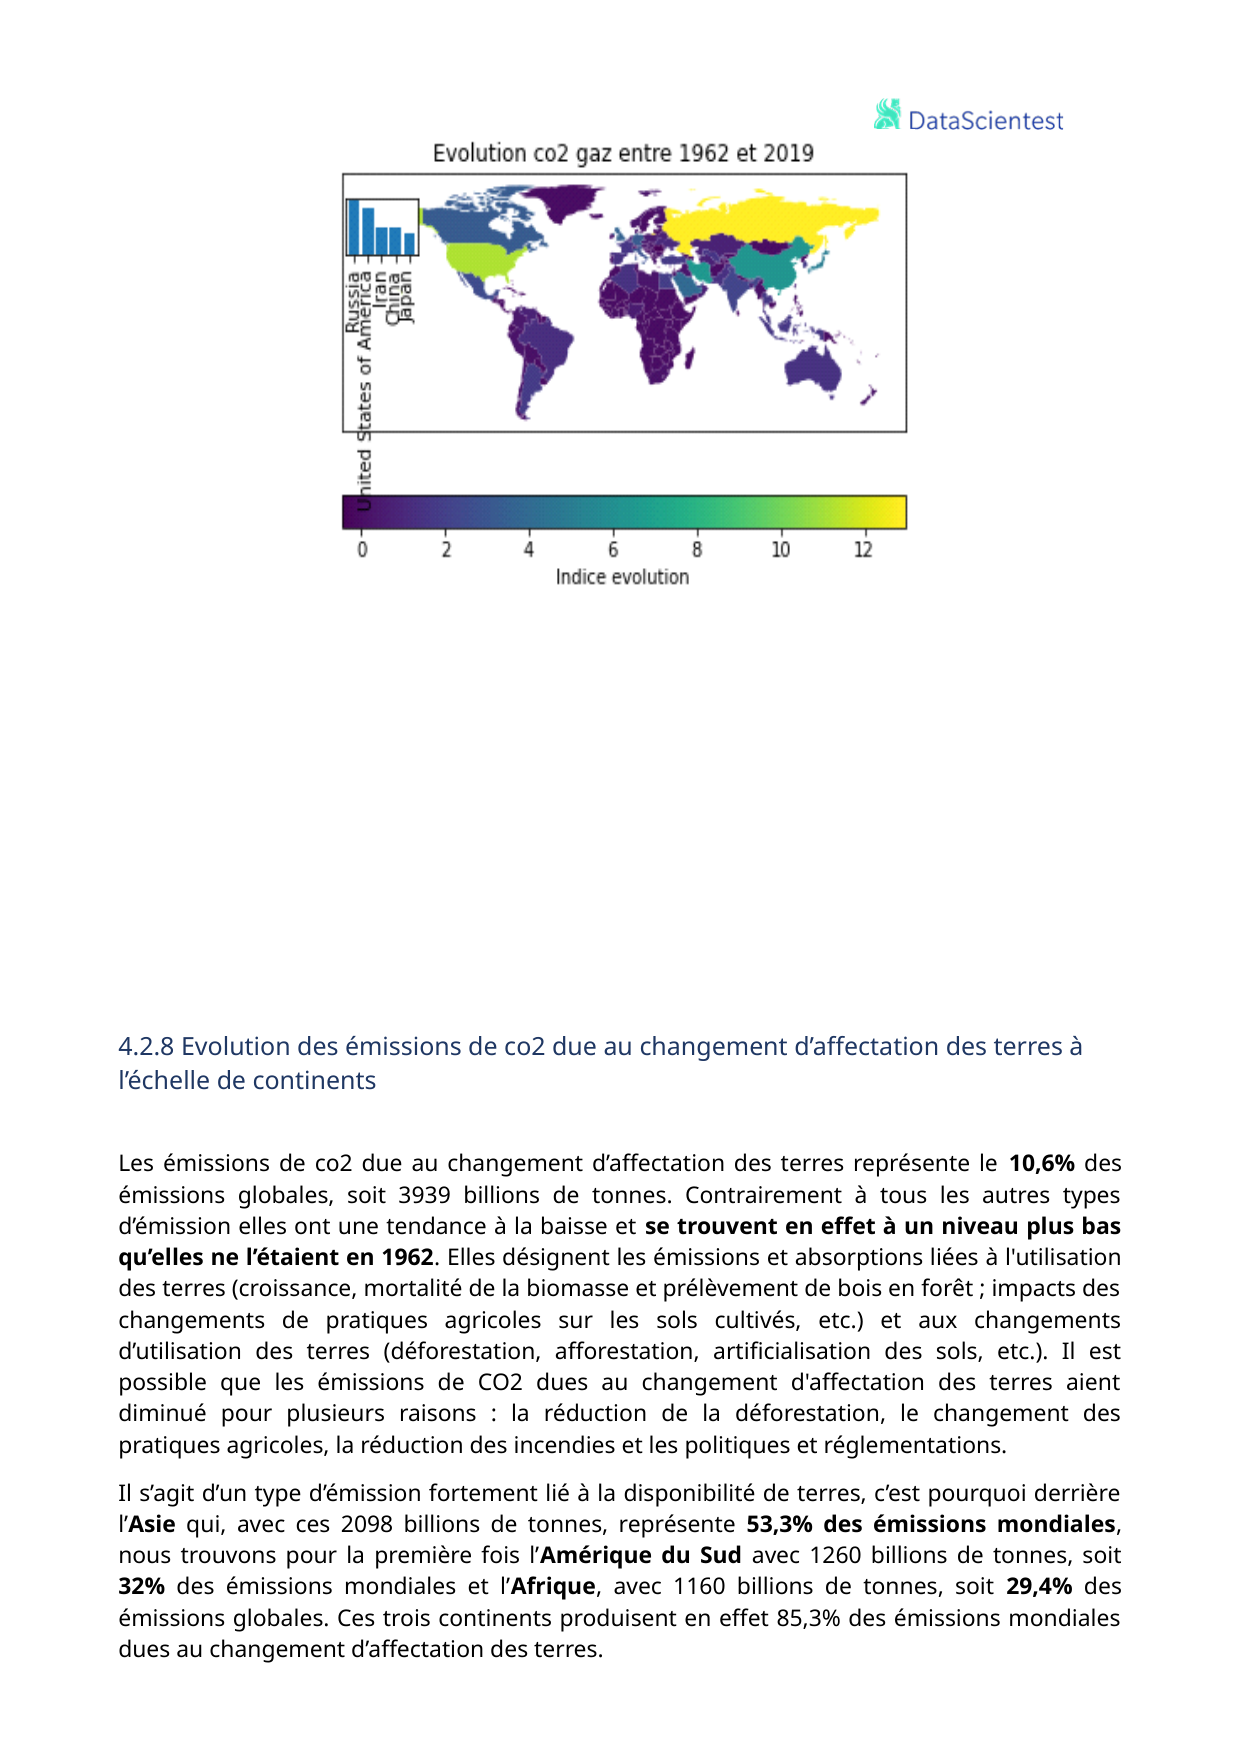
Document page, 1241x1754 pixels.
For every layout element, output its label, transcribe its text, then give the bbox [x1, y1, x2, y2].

subtitle 4.2.8 Evolution des émissions de co2 due au changement d’affectation des terres à l’échelle de continents [118, 1028, 1122, 1097]
text Il s’agit d’un type d’émission fortement lié à la disponibilité de terres, c’est pourquoi derrière l’Asie qui, avec ces 2098 billions de tonnes, représente 53,3% des émissions mondiales, nous trouvons pour la première fois l’Amérique du Sud avec 1260 billions de tonnes, soit 32% des émissions mondiales et l’Afrique, avec 1160 billions de tonnes, soit 29,4% des émissions globales. Ces trois continents produisent en effet 85,3% des émissions mondiales dues au changement d’affectation des terres. [118, 1476, 1122, 1664]
text Les émissions de co2 due au changement d’affectation des terres représente le 10,6% des émissions globales, soit 3939 billions de tonnes. Contrairement à tous les autres types d’émission elles ont une tendance à la baisse et se trouvent en effet à un niveau plus bas qu’elles ne l’étaient en 1962. Elles désignent les émissions et absorptions liées à l'utilisation des terres (croissance, mortalité de la biomasse et prélèvement de bois en forêt ; impacts des changements de pratiques agricoles sur les sols cultivés, etc.) et aux changements d’utilisation des terres (déforestation, afforestation, artificialisation des sols, etc.). Il est possible que les émissions de CO2 dues au changement d'affectation des terres aient diminué pour plusieurs raisons : la réduction de la déforestation, le changement des pratiques agricoles, la réduction des incendies et les politiques et réglementations. [118, 1147, 1122, 1460]
